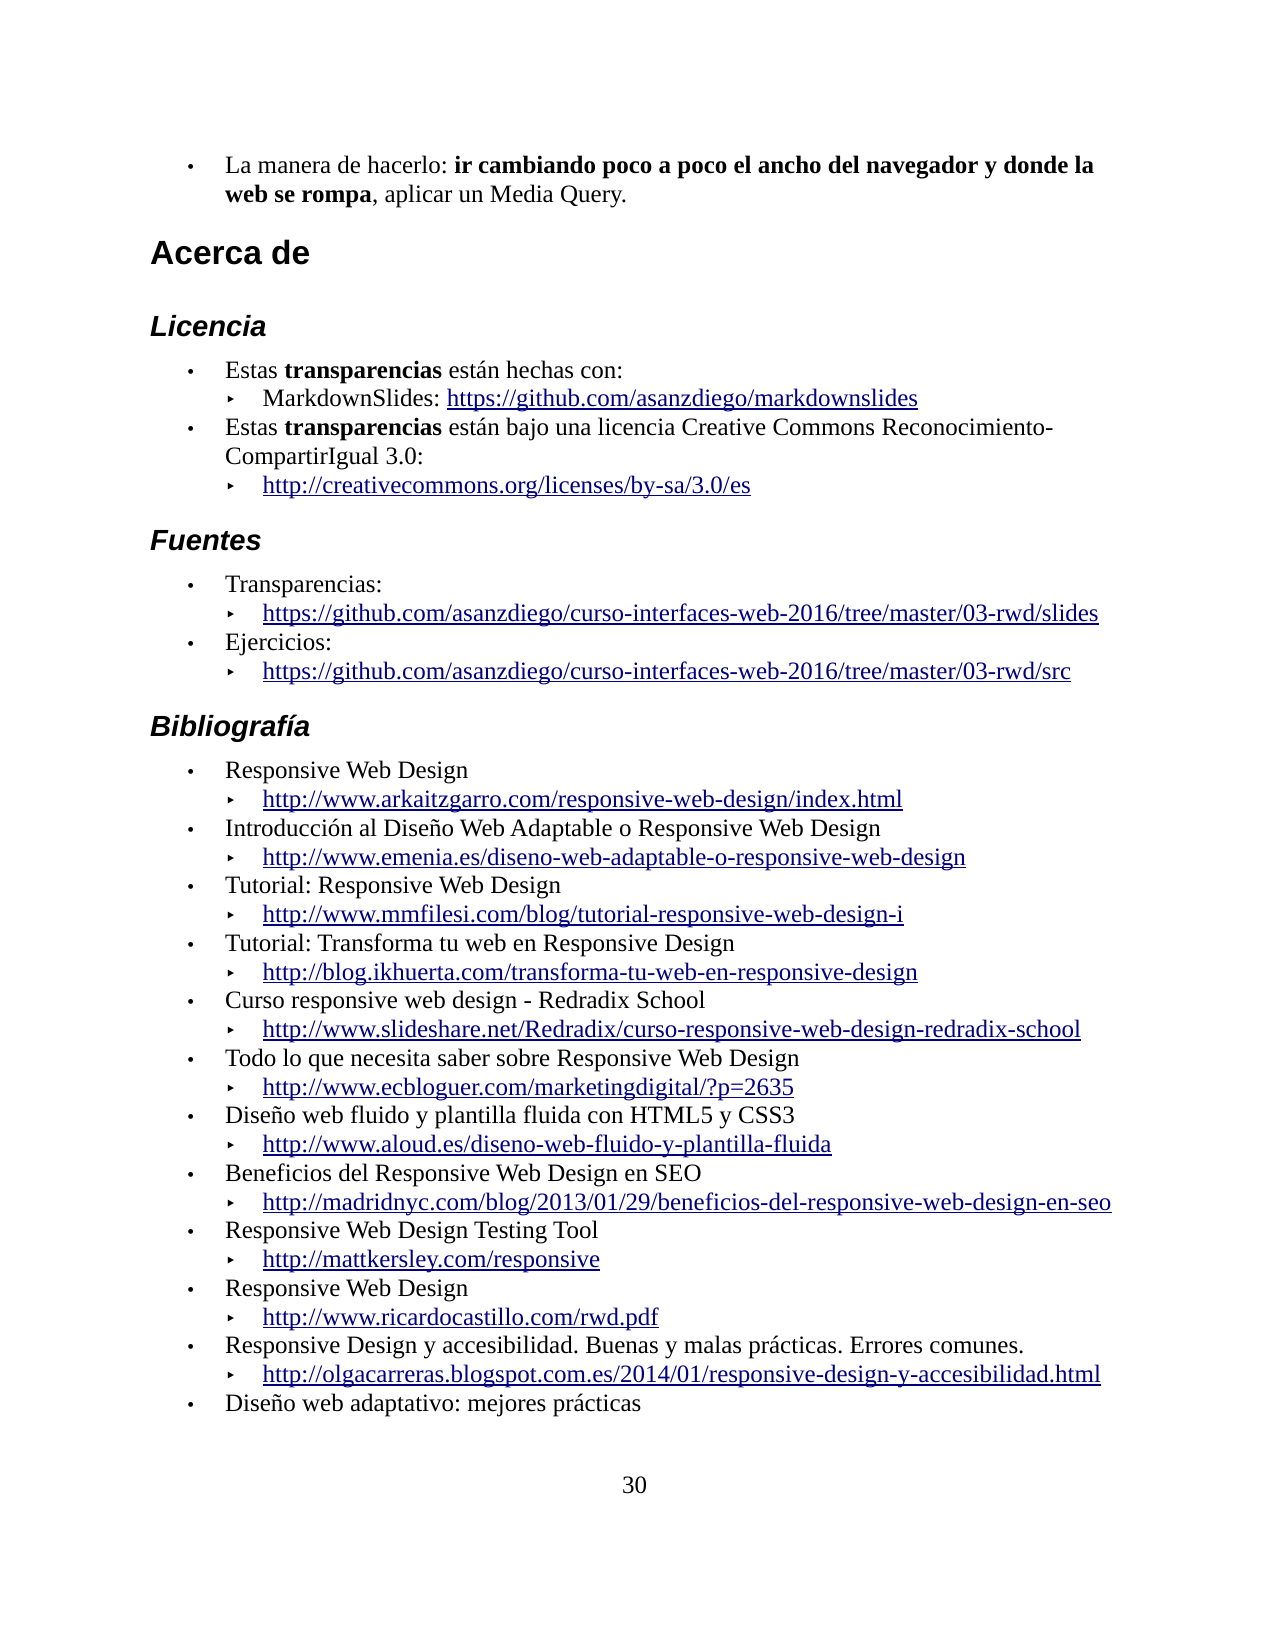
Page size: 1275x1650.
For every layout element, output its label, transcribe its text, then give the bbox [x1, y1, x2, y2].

list https://github.com/asanzdiego/curso-interfaces-web-2016/tree/master/03-rwd/slides [225, 598, 1125, 627]
list http://blog.ikhuerta.com/transforma-tu-web-en-responsive-design [225, 957, 1125, 986]
subtitle Fuentes [150, 523, 1125, 557]
subtitle Licencia [150, 309, 1125, 342]
list Beneficios del Responsive Web Design en SEO [187, 1158, 1125, 1187]
list http://www.aloud.es/diseno-web-fluido-y-plantilla-fluida [225, 1129, 1125, 1158]
list http://www.slideshare.net/Redradix/curso-responsive-web-design-redradix-school [225, 1014, 1125, 1043]
list http://www.ecbloguer.com/marketingdigital/?p=2635 [225, 1072, 1125, 1101]
subtitle Bibliografía [150, 709, 1125, 743]
list http://www.emenia.es/diseno-web-adaptable-o-responsive-web-design [225, 842, 1125, 871]
list Ejercicios: [187, 627, 1125, 656]
list http://madridnyc.com/blog/2013/01/29/beneficios-del-responsive-web-design-en-seo [225, 1187, 1125, 1216]
list Tutorial: Responsive Web Design [187, 871, 1125, 899]
list http://www.mmfilesi.com/blog/tutorial-responsive-web-design-i [225, 899, 1125, 928]
list Introducción al Diseño Web Adaptable o Responsive Web Design [187, 813, 1125, 842]
list Todo lo que necesita saber sobre Responsive Web Design [187, 1043, 1125, 1072]
list http://www.arkaitzgarro.com/responsive-web-design/index.html [225, 784, 1125, 813]
list Responsive Web Design [187, 1273, 1125, 1302]
list Diseño web adaptativo: mejores prácticas [187, 1388, 1125, 1417]
list Responsive Web Design Testing Tool [187, 1216, 1125, 1244]
list Curso responsive web design - Redradix School [187, 986, 1125, 1014]
list Transparencias: [187, 569, 1125, 598]
subtitle Acerca de [150, 232, 1125, 271]
list https://github.com/asanzdiego/curso-interfaces-web-2016/tree/master/03-rwd/src [225, 656, 1125, 684]
list MarkdownSlides: https://github.com/asanzdiego/markdownslides [225, 383, 1125, 412]
list Tutorial: Transforma tu web en Responsive Design [187, 928, 1125, 957]
list Estas transparencias están hechas con: [187, 355, 1125, 383]
list http://mattkersley.com/responsive [225, 1244, 1125, 1273]
list Diseño web fluido y plantilla fluida con HTML5 y CSS3 [187, 1101, 1125, 1129]
list La manera de hacerlo: ir cambiando poco a poco el ancho del navegador y donde la web se rompa, aplicar un Media Query. [187, 150, 1125, 207]
list http://olgacarreras.blogspot.com.es/2014/01/responsive-design-y-accesibilidad.html [225, 1359, 1125, 1388]
list Estas transparencias están bajo una licencia Creative Commons Reconocimiento-CompartirIgual 3.0: [187, 412, 1125, 470]
list Responsive Web Design [187, 756, 1125, 784]
list Responsive Design y accesibilidad. Buenas y malas prácticas. Errores comunes. [187, 1331, 1125, 1359]
list http://www.ricardocastillo.com/rwd.pdf [225, 1302, 1125, 1331]
list http://creativecommons.org/licenses/by-sa/3.0/es [225, 470, 1125, 498]
